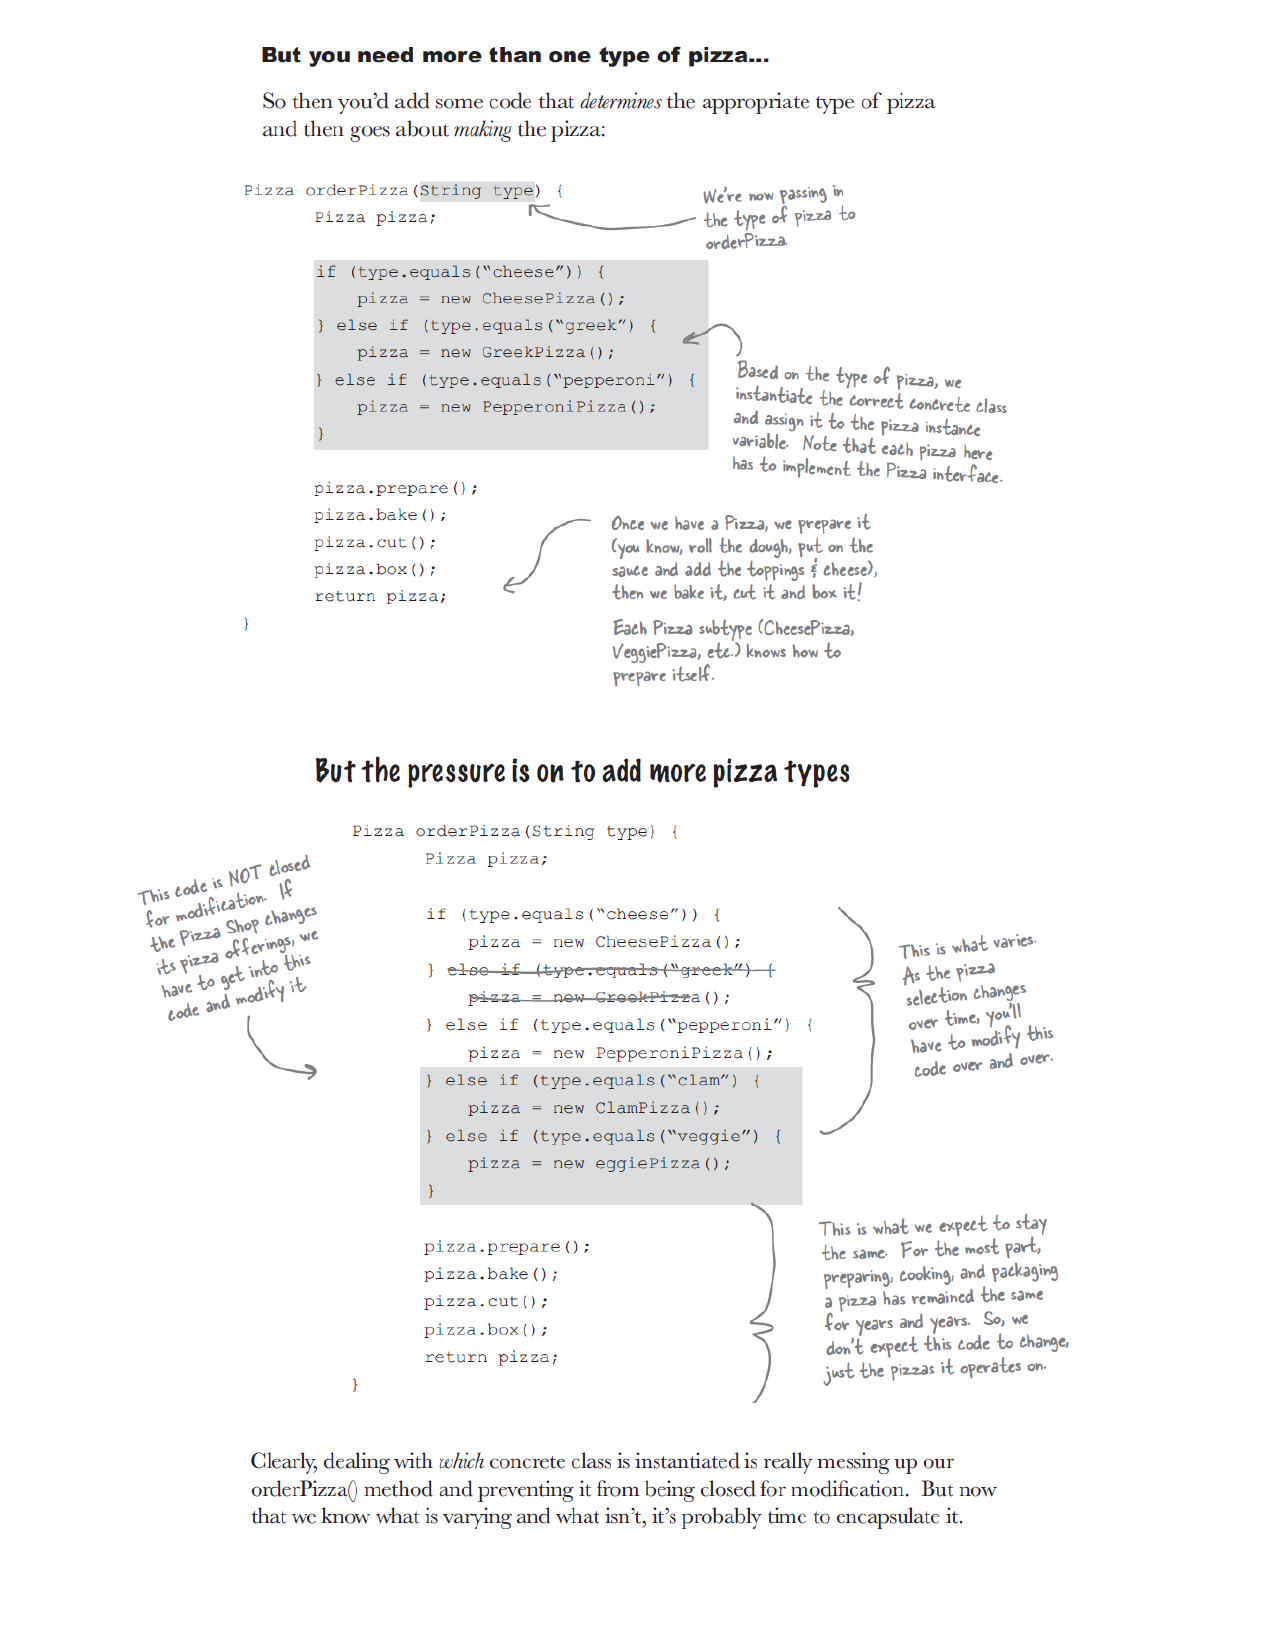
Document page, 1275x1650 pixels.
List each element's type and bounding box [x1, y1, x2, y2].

picture [246, 1446, 999, 1531]
picture [256, 39, 940, 148]
picture [127, 804, 1073, 1403]
picture [240, 175, 1010, 693]
picture [309, 753, 854, 791]
